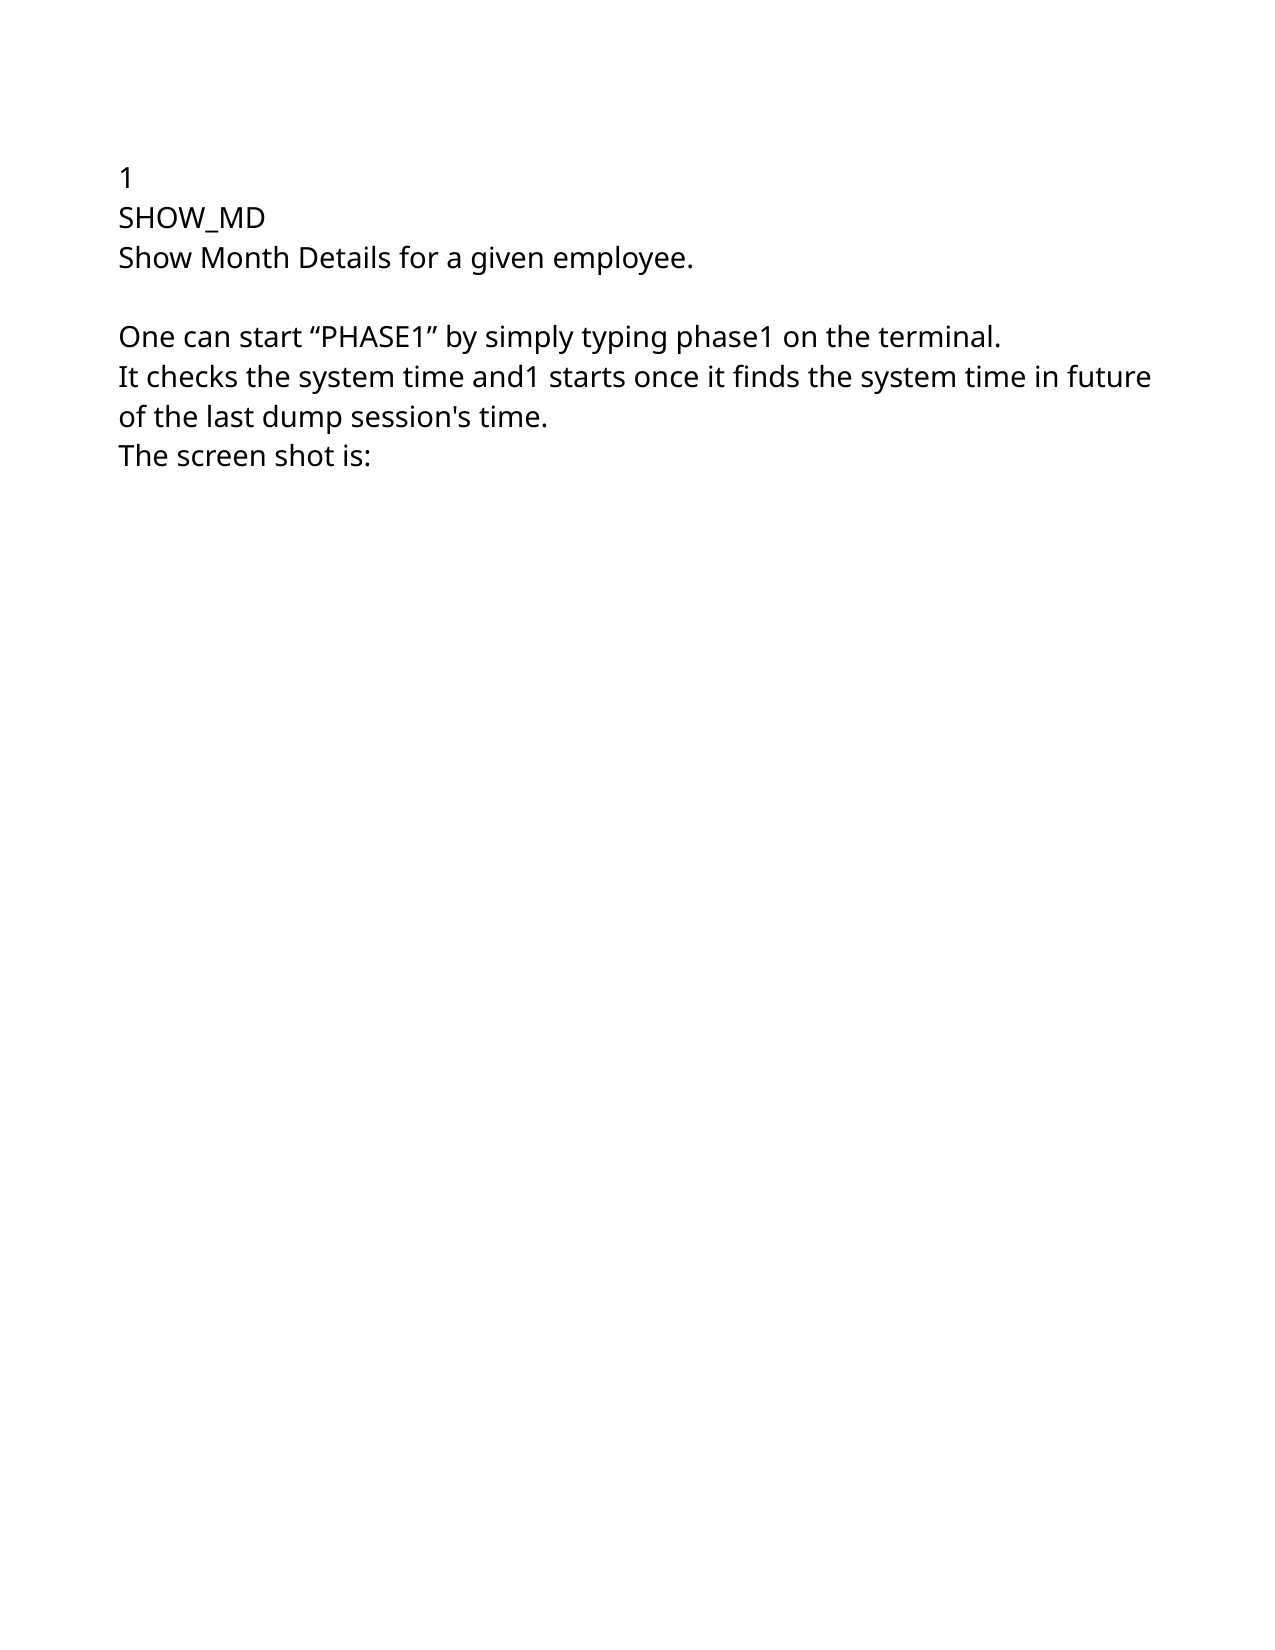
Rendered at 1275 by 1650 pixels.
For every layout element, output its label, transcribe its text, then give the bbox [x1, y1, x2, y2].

text 1 [118, 158, 1157, 197]
text Show Month Details for a given employee. [118, 237, 1157, 277]
text It checks the system time and1 starts once it finds the system time in future of the last dump session's time. [118, 356, 1157, 436]
text SHOW_MD [118, 197, 1157, 237]
text One can start “PHASE1” by simply typing phase1 on the terminal. [118, 317, 1157, 356]
text The screen shot is: [118, 436, 1157, 475]
